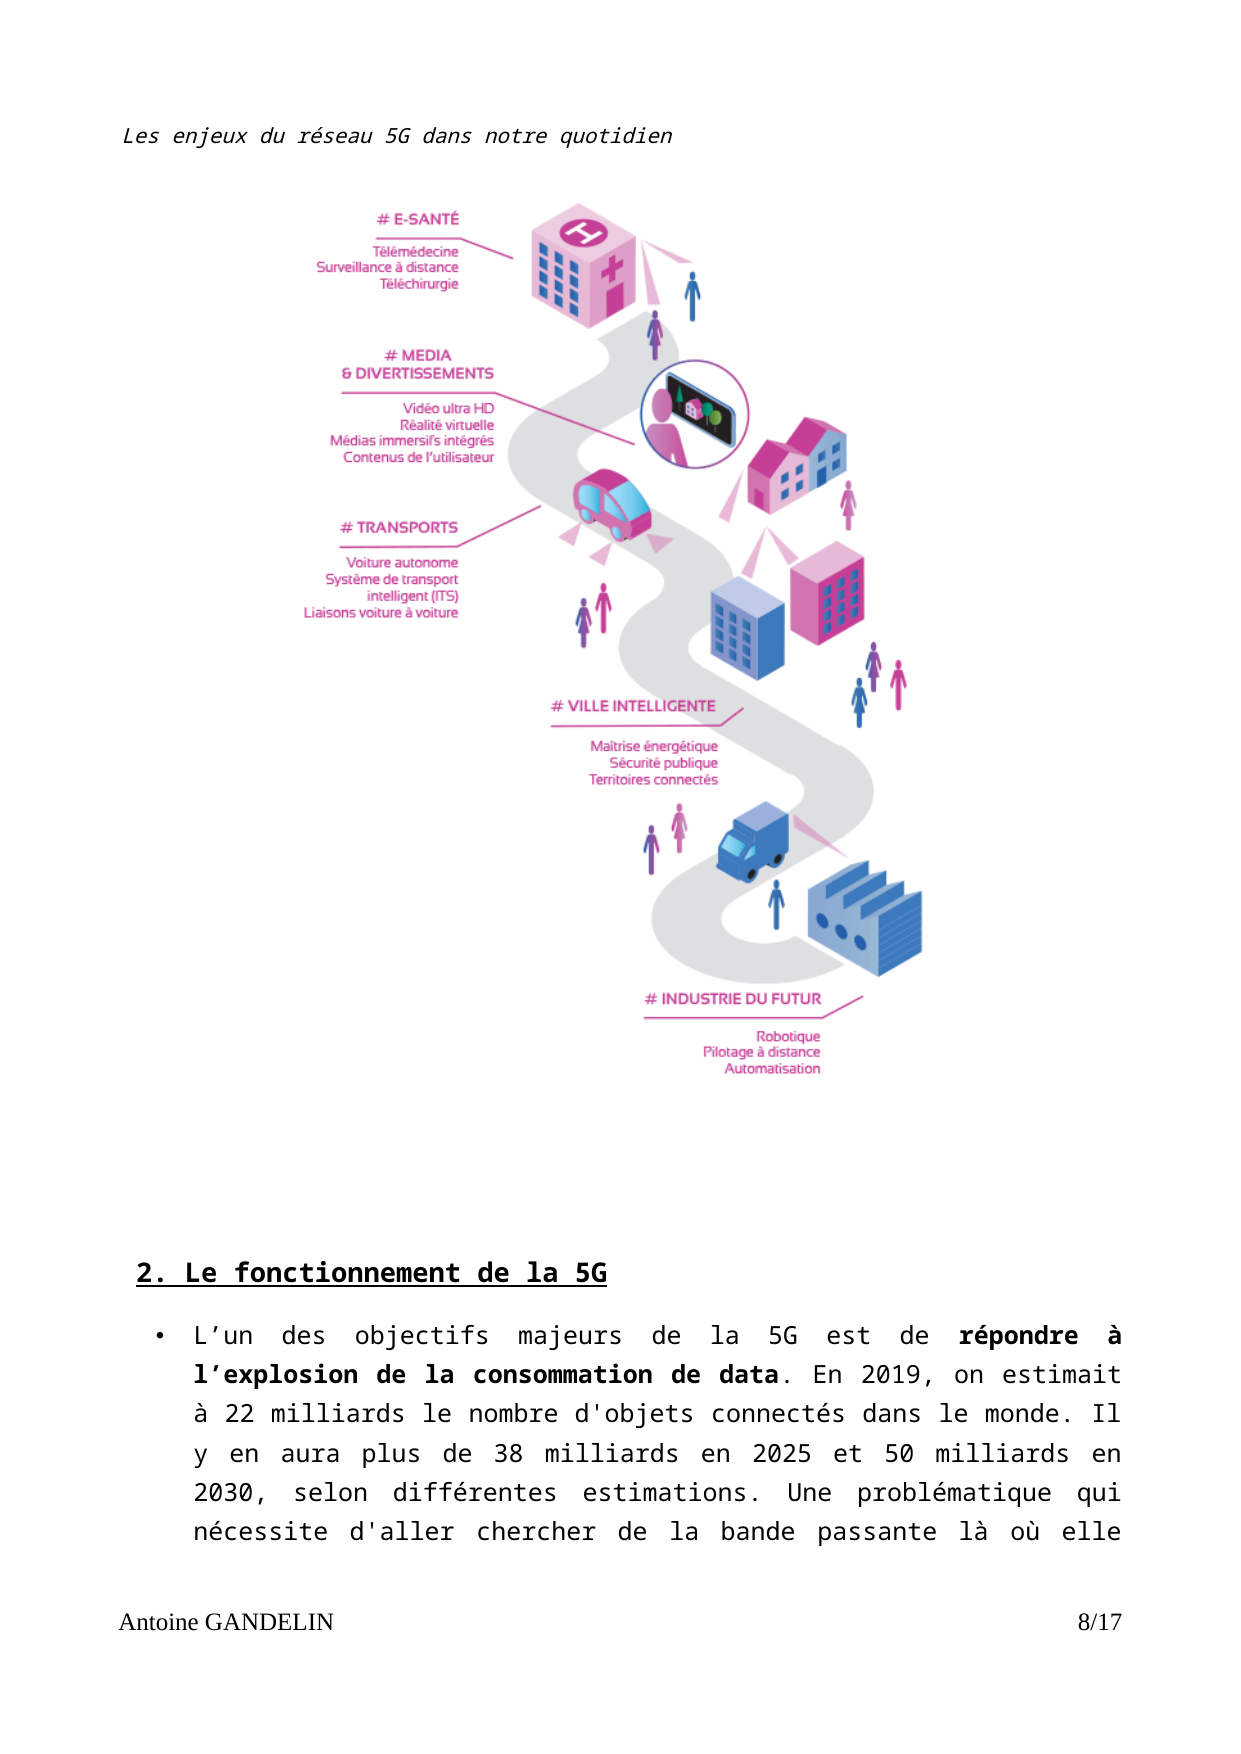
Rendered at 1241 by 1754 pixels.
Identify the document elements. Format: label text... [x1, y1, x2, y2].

subtitle 2. Le fonctionnement de la 5G [118, 1254, 1122, 1291]
list L’un des objectifs majeurs de la 5G est de répondre à l’explosion de la consommation de data. En 2019, on estimait à 22 milliards le nombre d'objets connectés dans le monde. Il y en aura plus de 38 milliards en 2025 et 50 milliards en 2030, selon différentes estimations. Une problématique qui nécessite d'aller chercher de la bande passante là où elle [156, 1308, 1122, 1548]
picture [229, 181, 1012, 1087]
